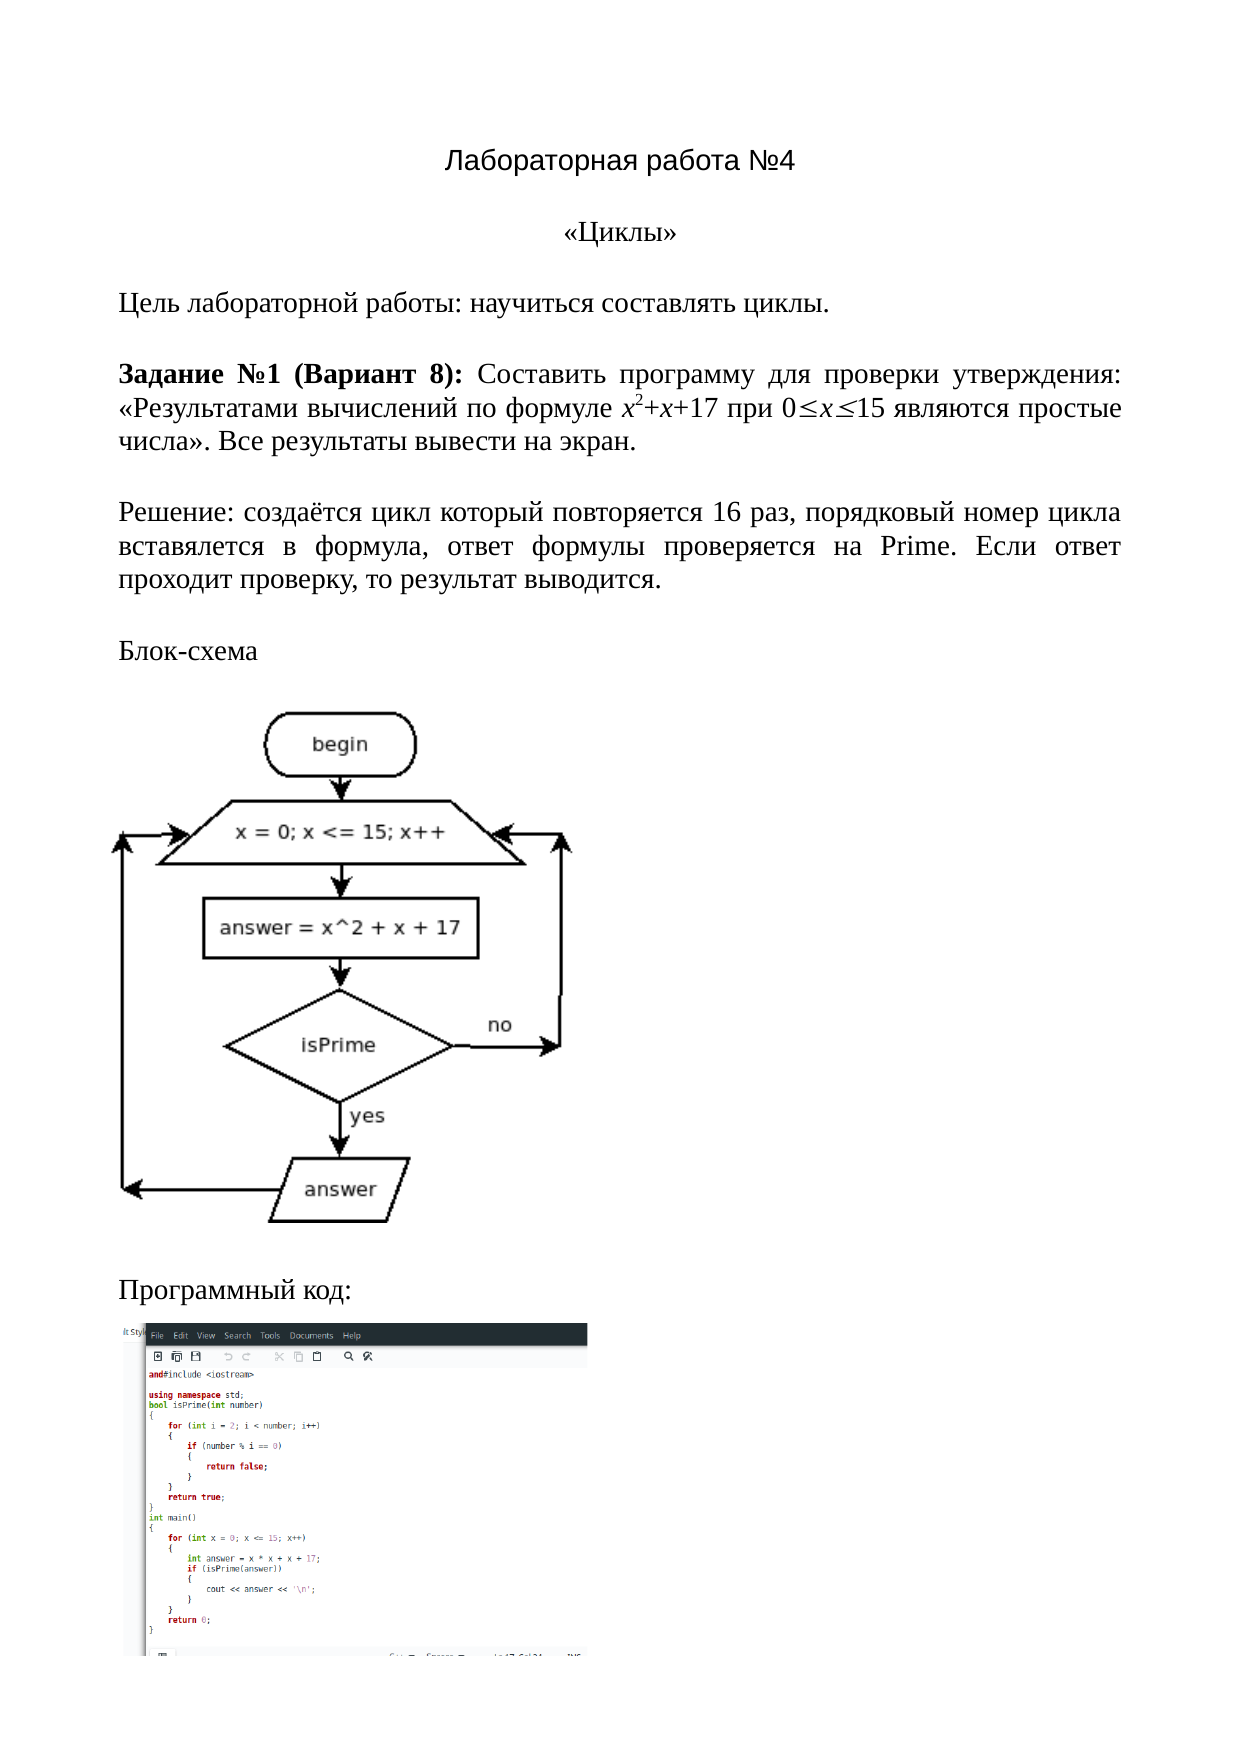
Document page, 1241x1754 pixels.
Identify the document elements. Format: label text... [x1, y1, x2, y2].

text Цель лабораторной работы: научиться составлять циклы. [118, 285, 1122, 319]
text Блок-схема [118, 633, 1122, 666]
text «Циклы» [118, 214, 1122, 248]
text Решение: создаётся цикл который повторяется 16 раз, порядковый номер цикла вставялется в формула, ответ формулы проверяется на Prime. Если ответ проходит проверку, то результат выводится. [118, 494, 1122, 595]
text Задание №1 (Вариант 8): Составить программу для проверки утверждения: «Результатами вычислений по формуле х2+х+17 при 0х15 являются простые числа». Все результаты вывести на экран. [118, 356, 1122, 457]
picture [536, 1323, 588, 1656]
picture [110, 710, 574, 1223]
text Программный код: [118, 1272, 1122, 1306]
text Лабораторная работа №4 [118, 143, 1122, 177]
